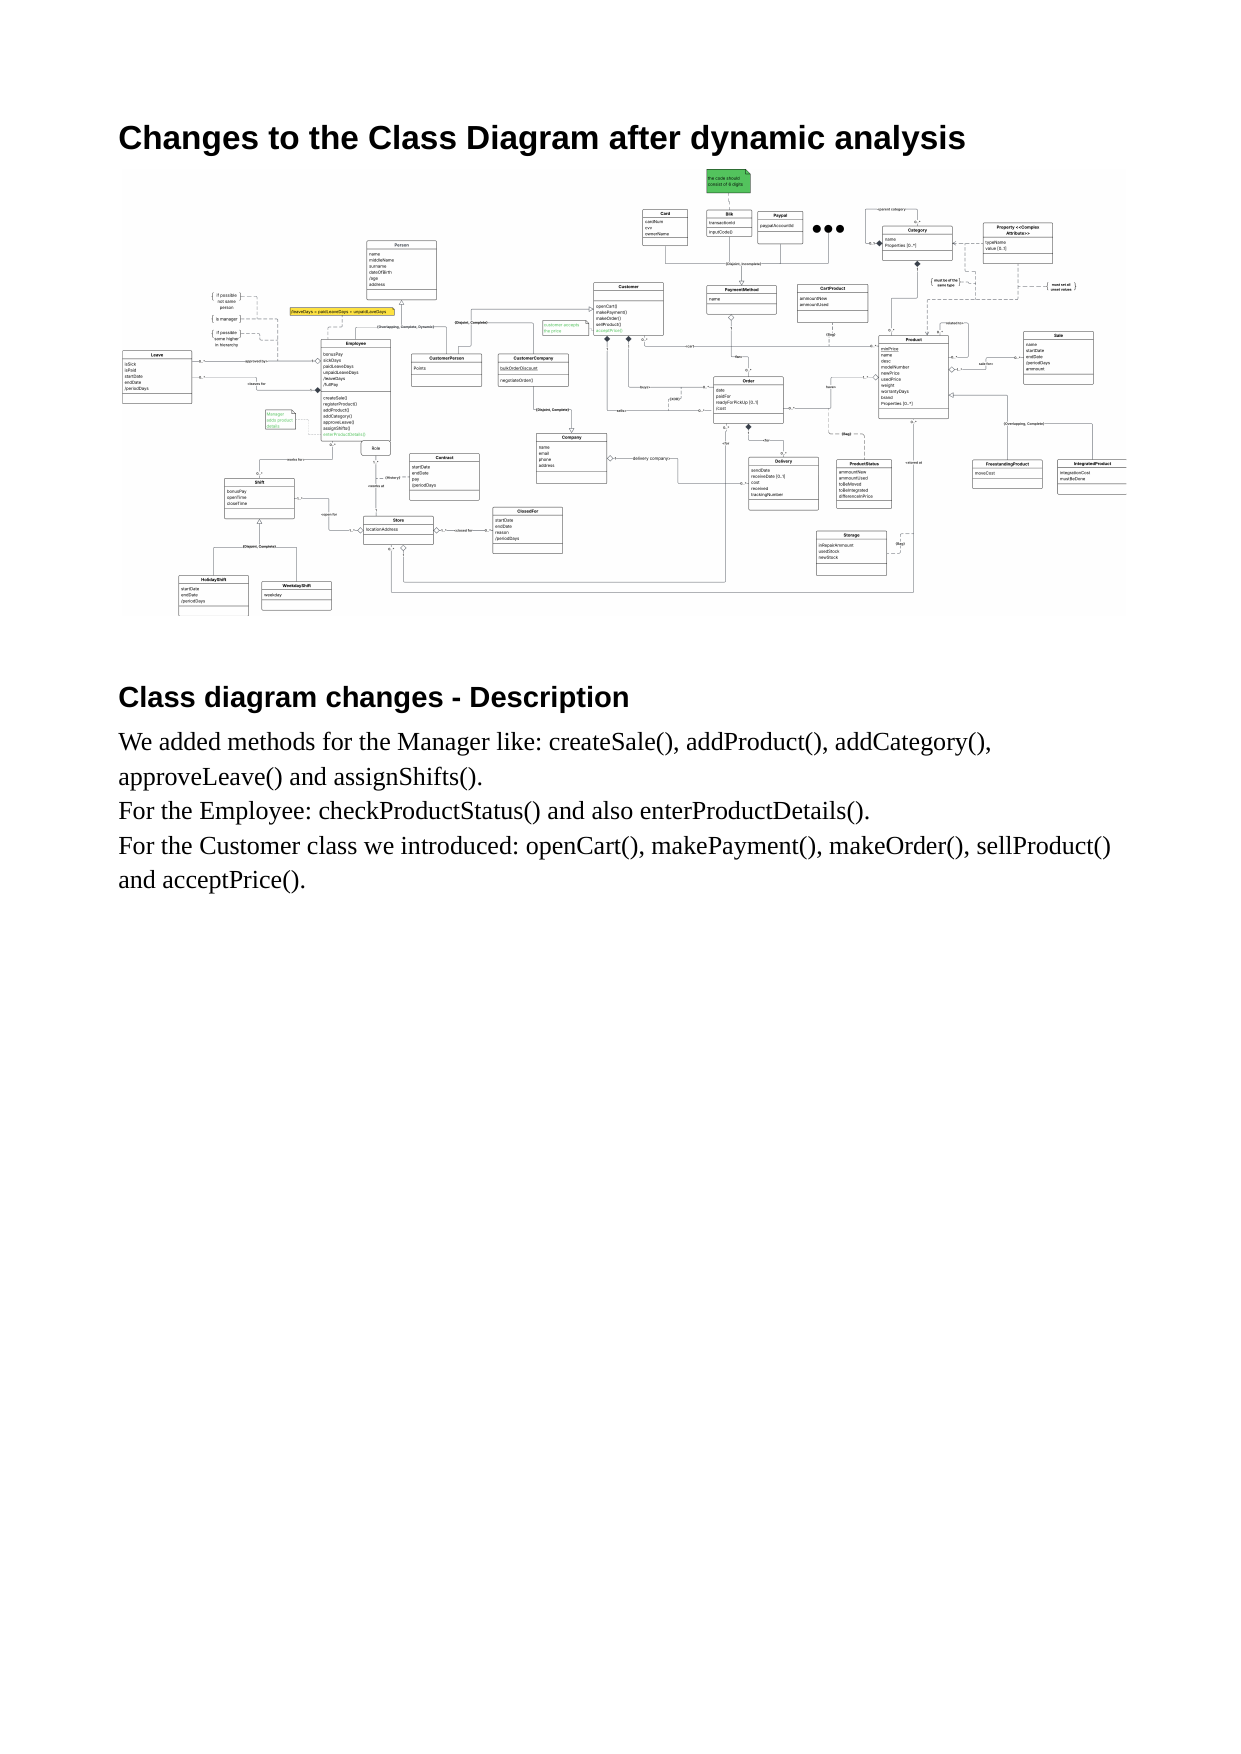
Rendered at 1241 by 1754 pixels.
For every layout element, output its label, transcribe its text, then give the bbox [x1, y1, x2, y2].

text We added methods for the Manager like: createSale(), addProduct(), addCategory(), approveLeave() and assignShifts(). For the Employee: checkProductStatus() and also enterProductDetails(). For the Customer class we introduced: openCart(), makePayment(), makeOrder(), sellProduct() and acceptPrice(). [118, 726, 1122, 929]
subtitle Changes to the Class Diagram after dynamic analysis [118, 118, 1122, 157]
subtitle Class diagram changes - Description [118, 680, 1122, 714]
picture [122, 169, 1127, 616]
